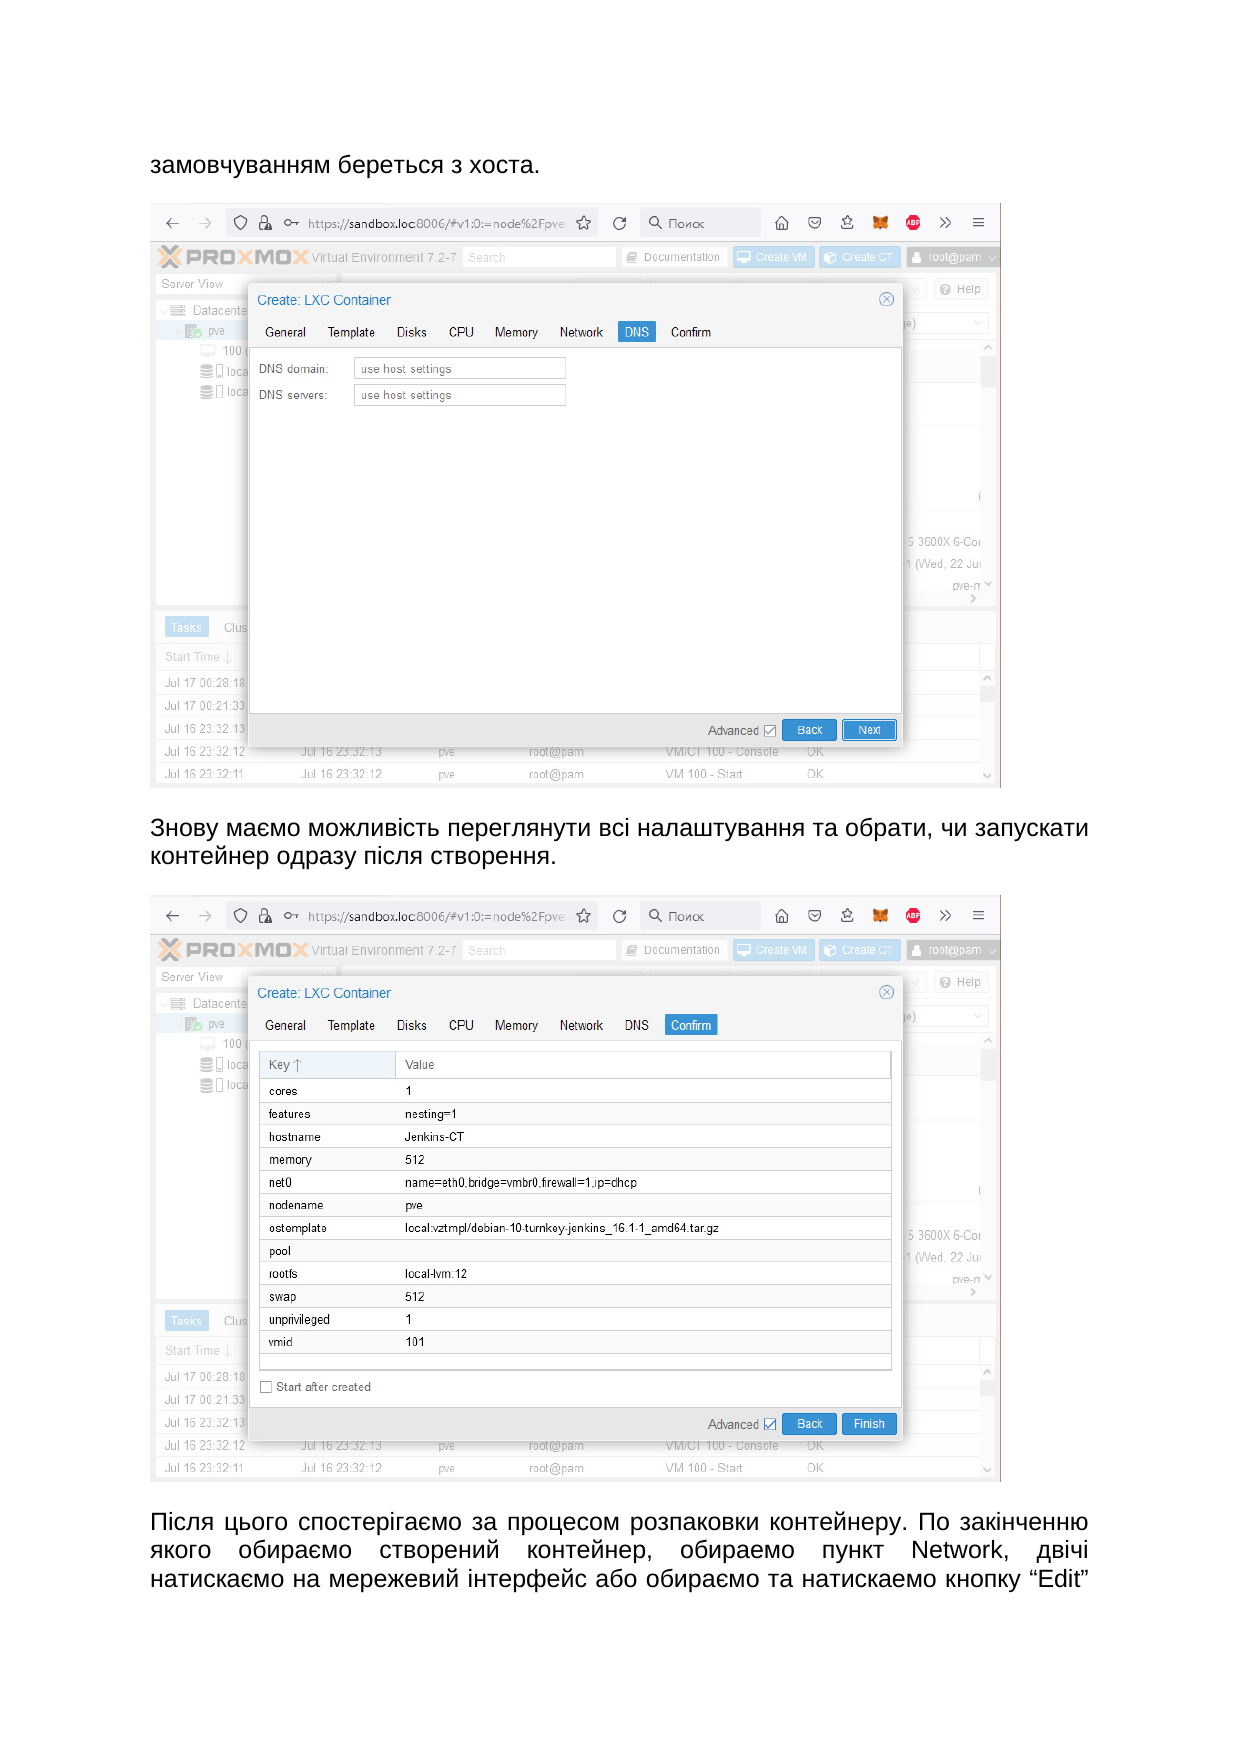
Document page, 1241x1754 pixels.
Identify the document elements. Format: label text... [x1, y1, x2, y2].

text замовчуванням береться з хоста. [150, 150, 1090, 179]
text Знову маємо можливість переглянути всі налаштування та обрати, чи запускати контейнер одразу після створення. [150, 812, 1090, 870]
picture [150, 895, 1001, 1482]
picture [150, 203, 1001, 788]
text Після цього спостерігаємо за процесом розпаковки контейнеру. По закінченню якого обираємо створений контейнер, обираемо пункт Network, двічі натискаємо на мережевий інтерфейс або обираємо та натискаемо кнопку “Edit” [150, 1506, 1090, 1593]
